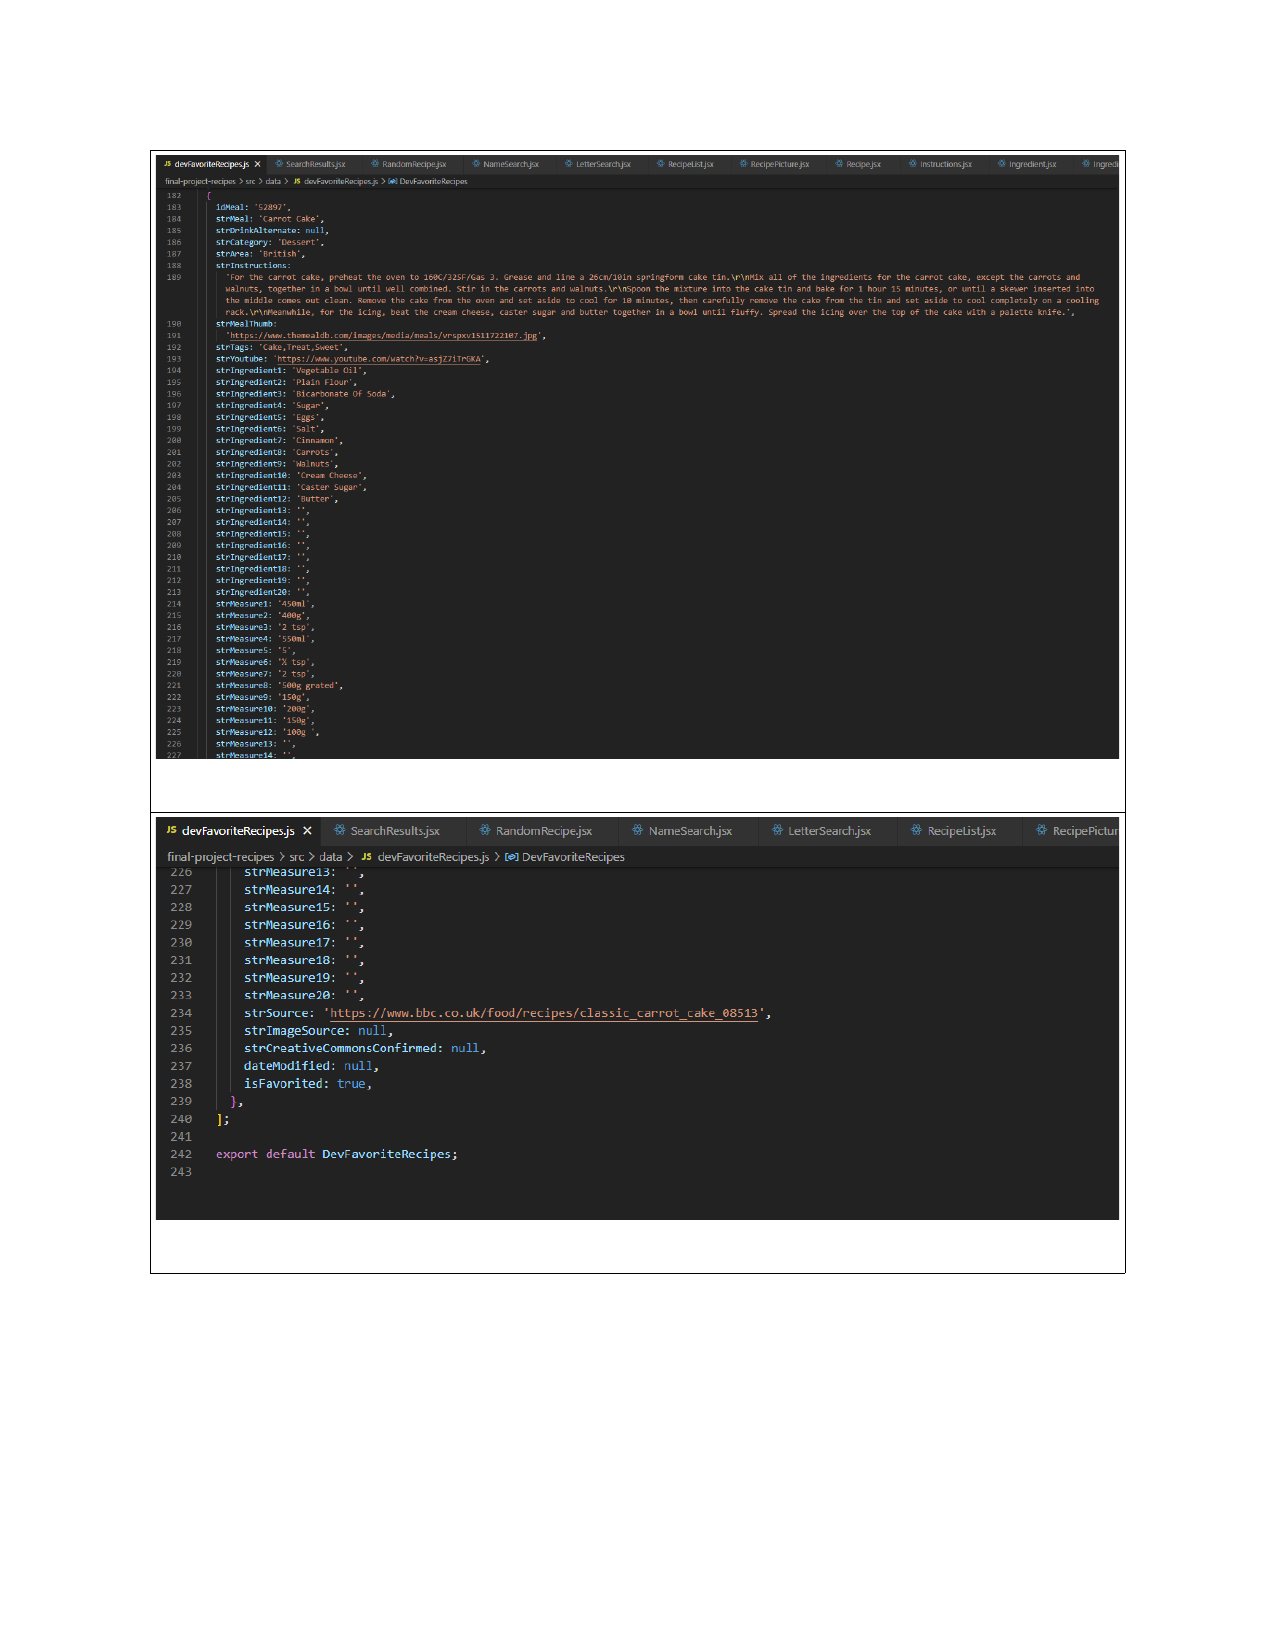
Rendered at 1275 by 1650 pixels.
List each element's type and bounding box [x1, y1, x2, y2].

table_cell [151, 759, 1125, 812]
table_cell [151, 1220, 1125, 1273]
picture [155, 155, 1120, 759]
table_cell [151, 813, 1125, 1219]
picture [155, 817, 1120, 1220]
table_cell [151, 151, 1125, 758]
